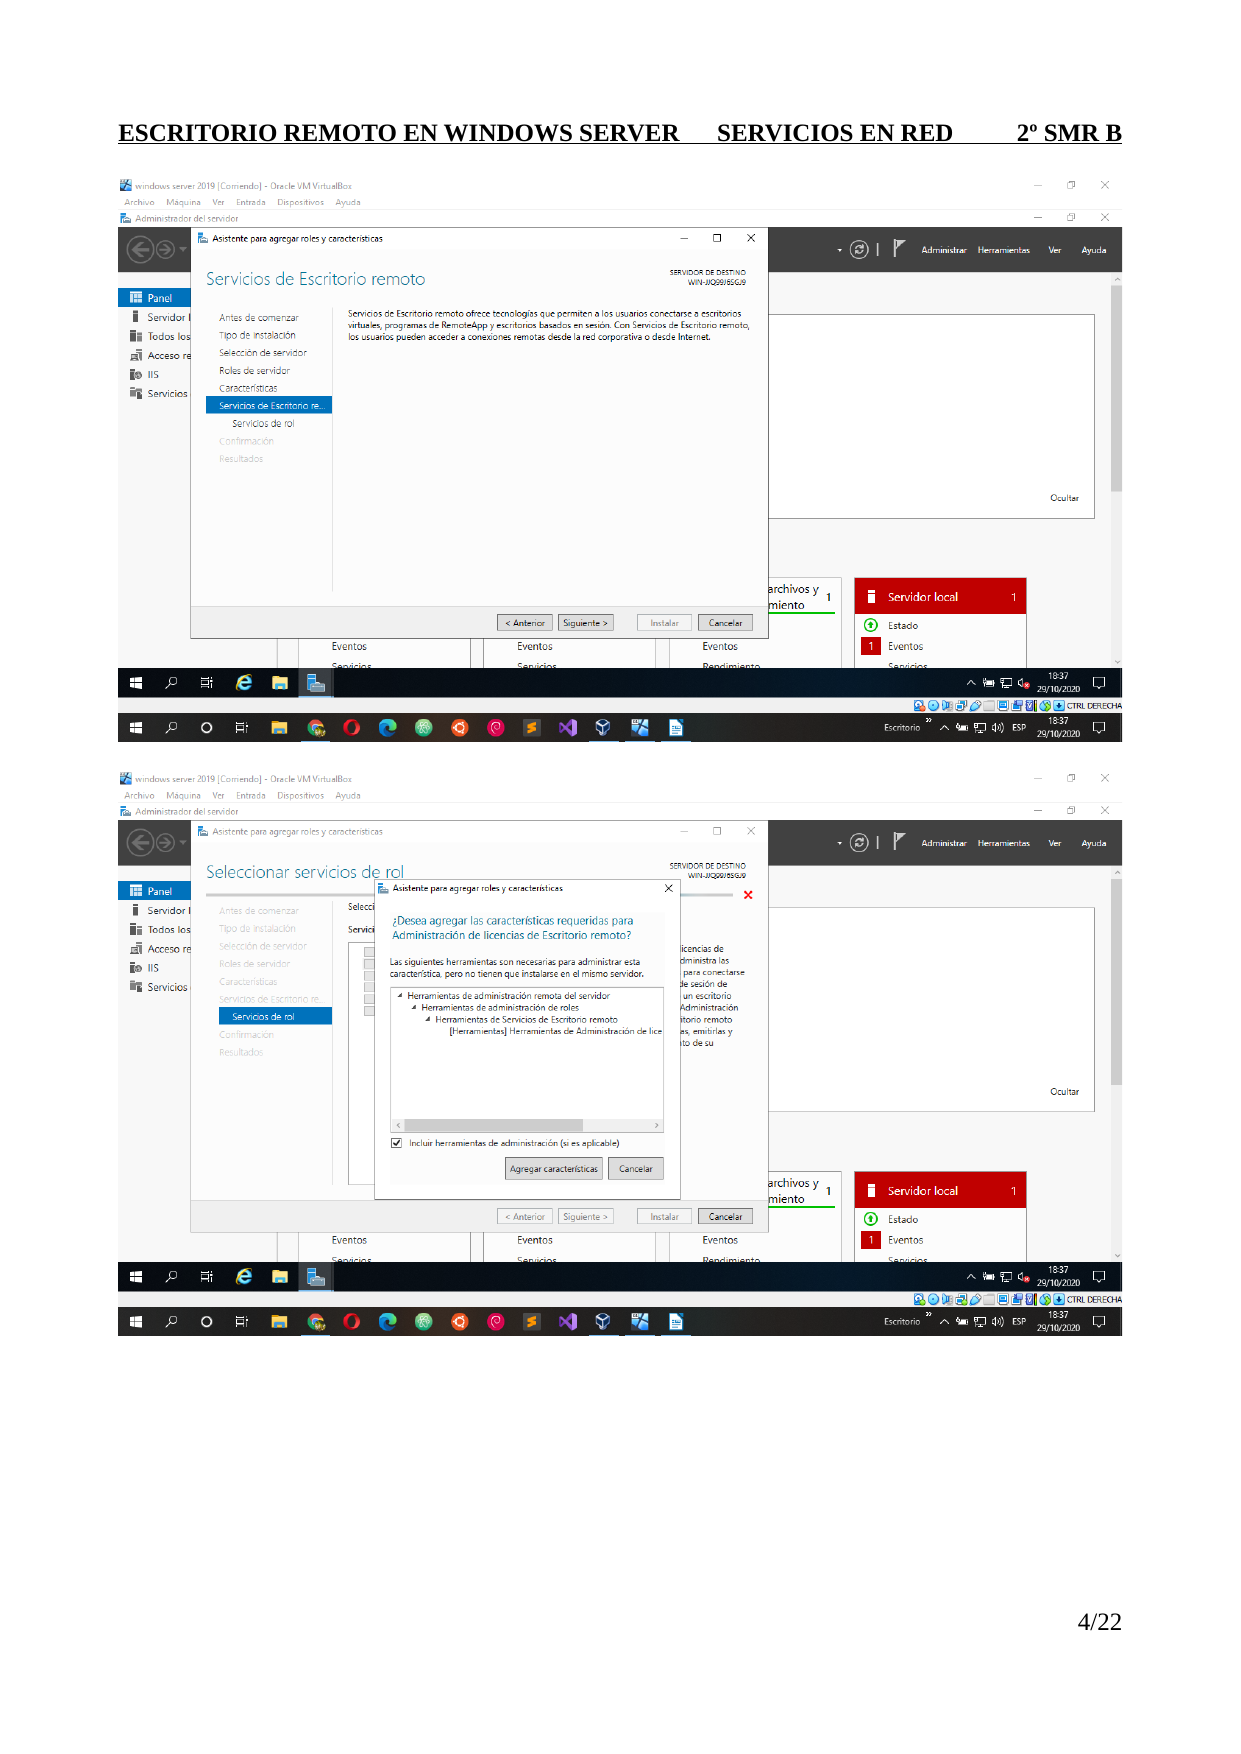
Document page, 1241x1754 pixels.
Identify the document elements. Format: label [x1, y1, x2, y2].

picture [118, 770, 1123, 1336]
picture [118, 177, 1123, 742]
